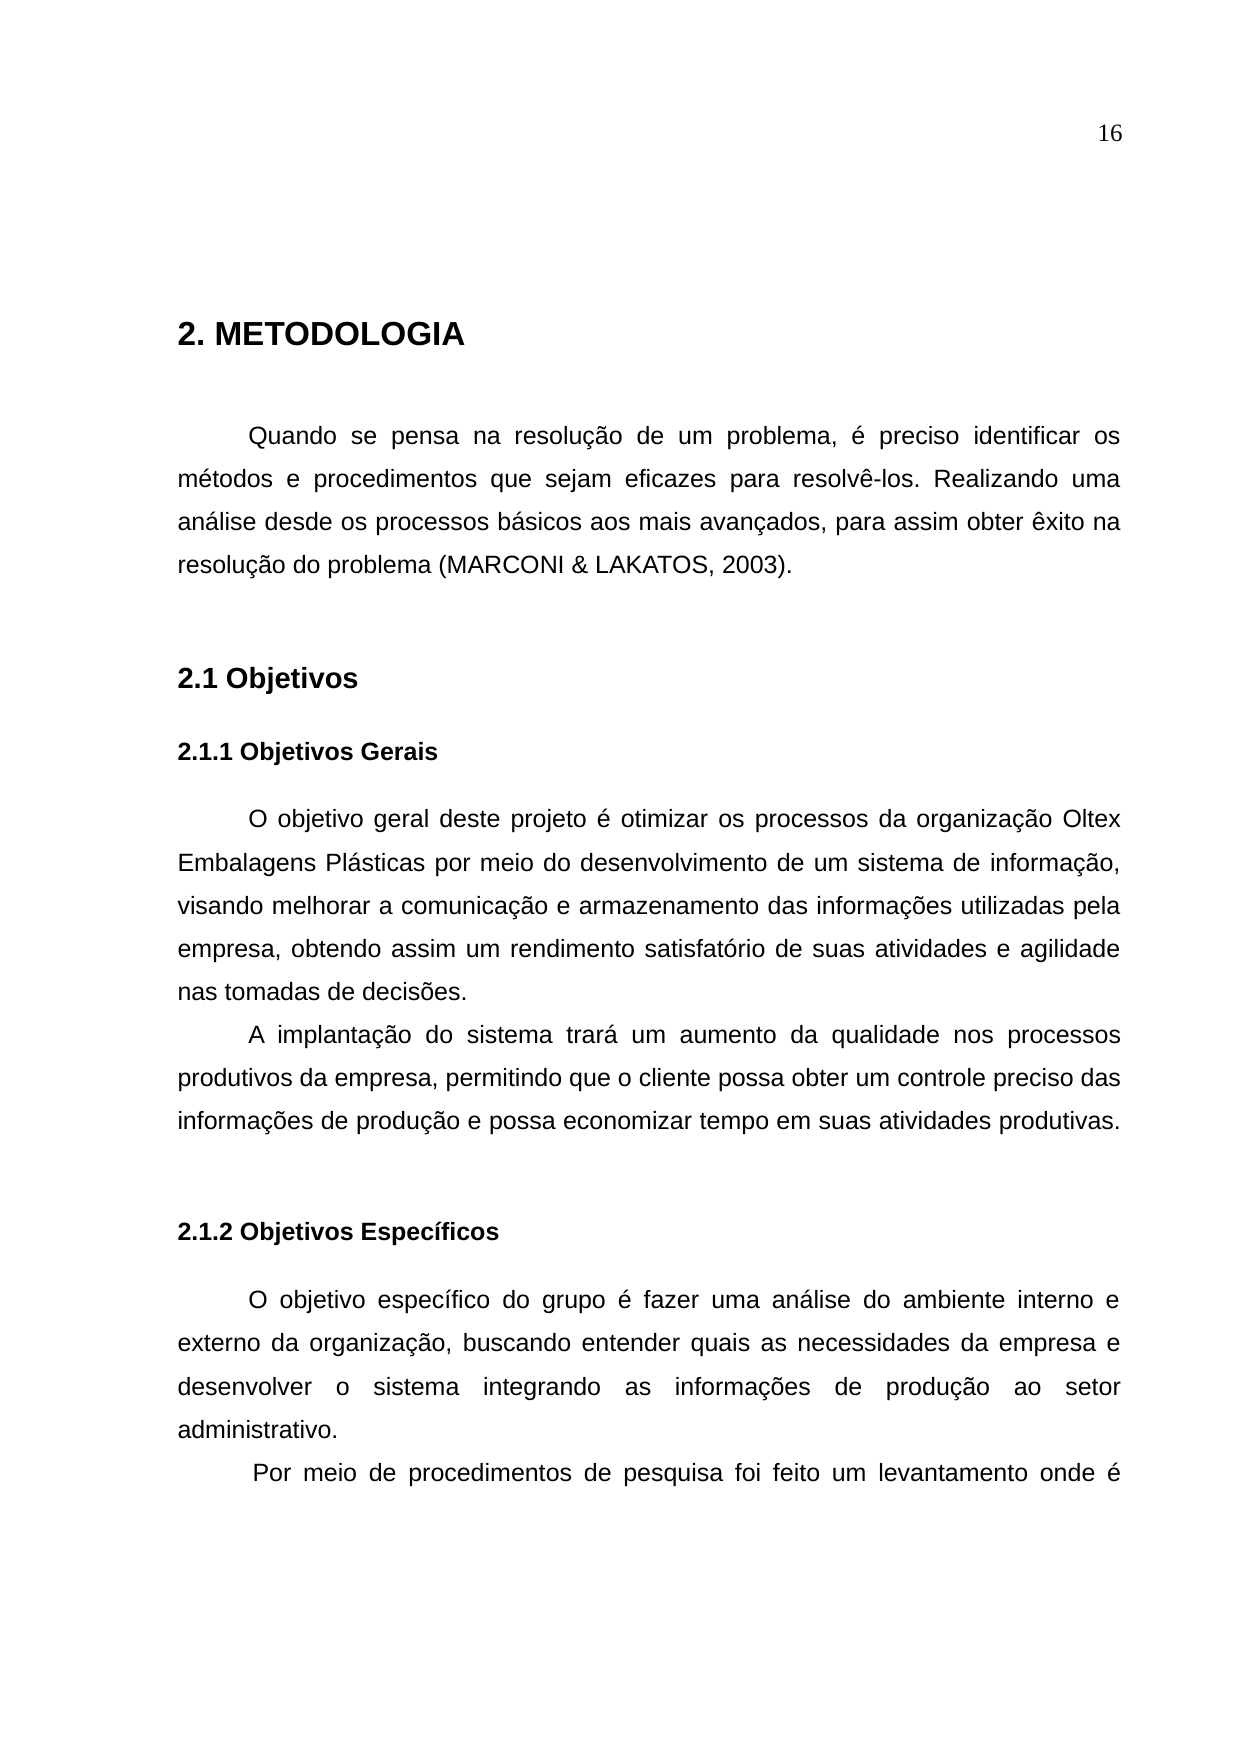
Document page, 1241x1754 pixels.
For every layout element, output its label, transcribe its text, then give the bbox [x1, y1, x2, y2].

text A implantação do sistema trará um aumento da qualidade nos processos produtivos da empresa, permitindo que o cliente possa obter um controle preciso das informações de produção e possa economizar tempo em suas atividades produtivas. [177, 1020, 1122, 1178]
text O objetivo específico do grupo é fazer uma análise do ambiente interno e externo da organização, buscando entender quais as necessidades da empresa e desenvolver o sistema integrando as informações de produção ao setor administrativo. [177, 1285, 1122, 1443]
subtitle 2.1.1 Objetivos Gerais [177, 737, 1122, 765]
subtitle 2.1.2 Objetivos Específicos [177, 1217, 1122, 1246]
subtitle 2.1 Objetivos [177, 661, 1122, 695]
text Quando se pensa na resolução de um problema, é preciso identificar os métodos e procedimentos que sejam eficazes para resolvê-los. Realizando uma análise desde os processos básicos aos mais avançados, para assim obter êxito na resolução do problema (MARCONI & LAKATOS, 2003). [177, 421, 1122, 579]
text Por meio de procedimentos de pesquisa foi feito um levantamento onde é [177, 1458, 1122, 1487]
text O objetivo geral deste projeto é otimizar os processos da organização Oltex Embalagens Plásticas por meio do desenvolvimento de um sistema de informação, visando melhorar a comunicação e armazenamento das informações utilizadas pela empresa, obtendo assim um rendimento satisfatório de suas atividades e agilidade nas tomadas de decisões. [177, 804, 1122, 1006]
subtitle 2. Metodologia [177, 314, 1122, 352]
